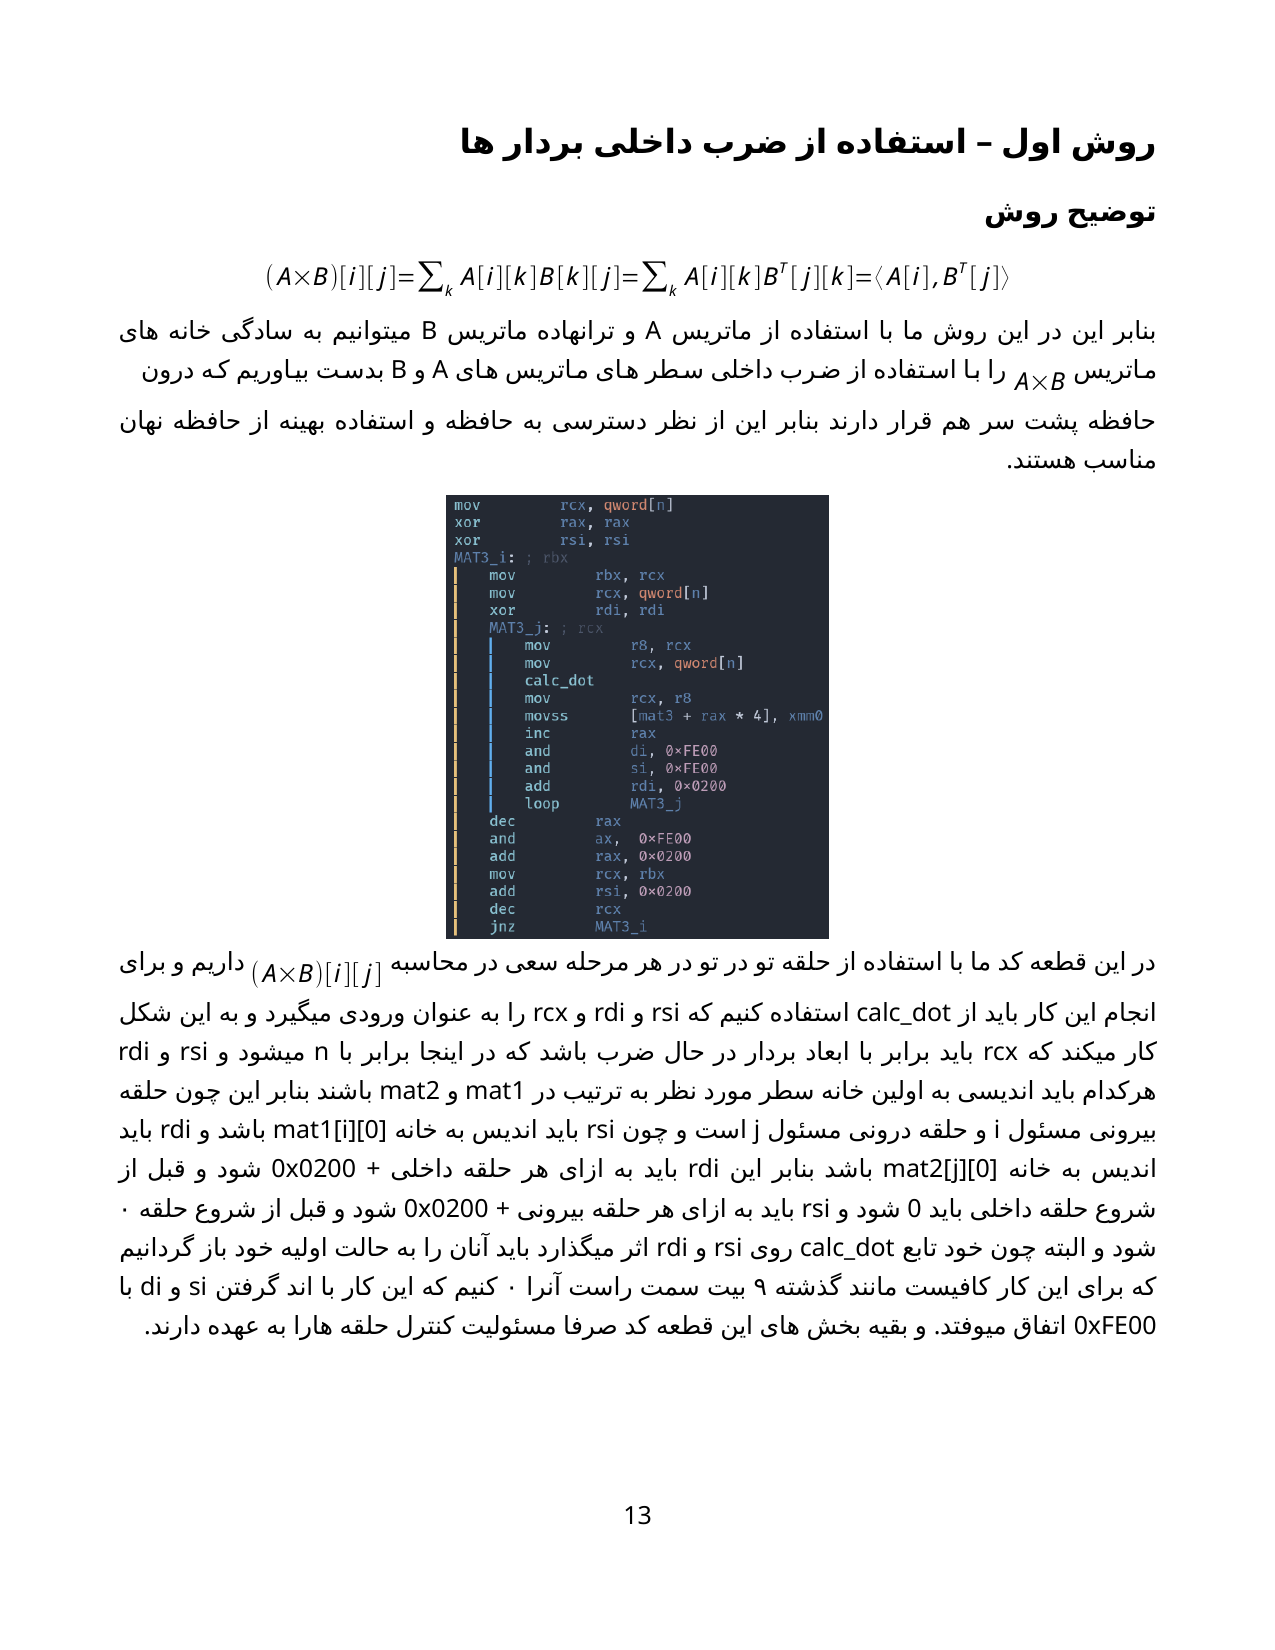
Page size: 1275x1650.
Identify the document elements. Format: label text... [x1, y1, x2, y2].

subtitle توضیح روش [118, 191, 1157, 230]
text در این قطعه کد ما با استفاده از حلقه تو در تو در هر مرحله سعی در محاسبه داریم و برای انجام این کار باید از calc_dot استفاده کنیم که rsi و rdi و rcx را به عنوان ورودی میگیرد و به این شکل کار میکند که rcx باید برابر با ابعاد بردار در حال ضرب باشد که در اینجا برابر با n میشود و rsi و rdi هرکدام باید اندیسی به اولین خانه سطر مورد نظر به ترتیب در mat1 و mat2 باشند بنابر این چون حلقه بیرونی مسئول i و حلقه درونی مسئول j است و چون rsi باید اندیس به خانه mat1[i][0] باشد و rdi باید اندیس به خانه mat2[j][0] باشد بنابر این rdi باید به ازای هر حلقه داخلی + 0x0200 شود و قبل از شروع حلقه داخلی باید 0 شود و rsi باید به ازای هر حلقه بیرونی + 0x0200 شود و قبل از شروع حلقه ۰ شود و البته چون خود تابع calc_dot روی rsi و rdi اثر میگذارد باید آنان را به حالت اولیه خود باز گردانیم که برای این کار کافیست مانند گذشته ۹ بیت سمت راست آنرا ۰ کنیم که این کار با اند گرفتن si و di با 0xFE00 اتفاق میوفتد. و بقیه بخش های این قطعه کد صرفا مسئولیت کنترل حلقه هارا به عهده دارند. [118, 496, 1157, 1342]
text بنابر این در این روش ما با استفاده از ماتریس A و ترانهاده ماتریس B میتوانیم به سادگی خانه های ماتریس را با استفاده از ضرب داخلی سطر های ماتریس های A و B بدست بیاوریم که درون حافظه پشت سر هم قرار دارند بنابر این از نظر دسترسی به حافظه و استفاده بهینه از حافظه نهان مناسب هستند. [118, 313, 1157, 476]
picture [446, 495, 829, 939]
subtitle روش اول – استفاده از ضرب داخلی بردار ها [118, 118, 1157, 163]
